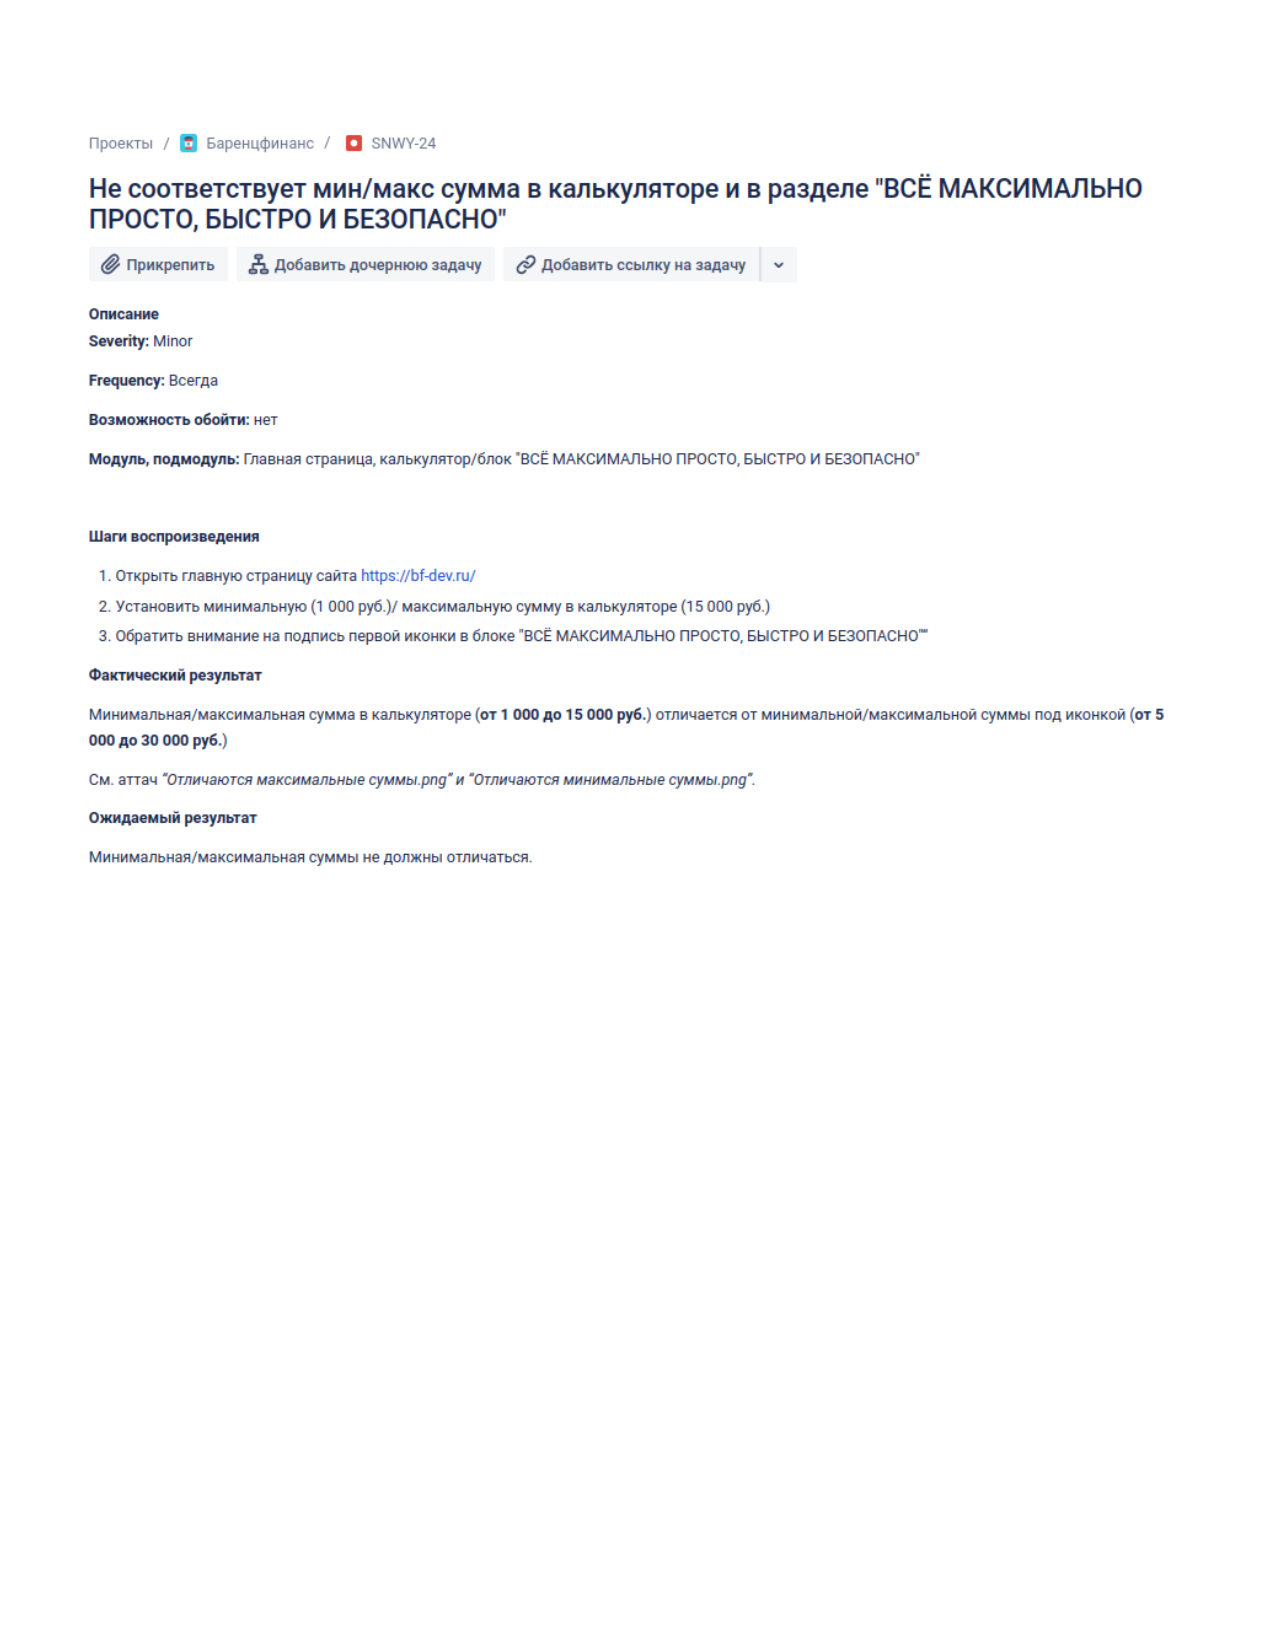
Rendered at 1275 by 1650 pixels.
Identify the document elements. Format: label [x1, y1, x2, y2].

picture [67, 118, 1208, 887]
